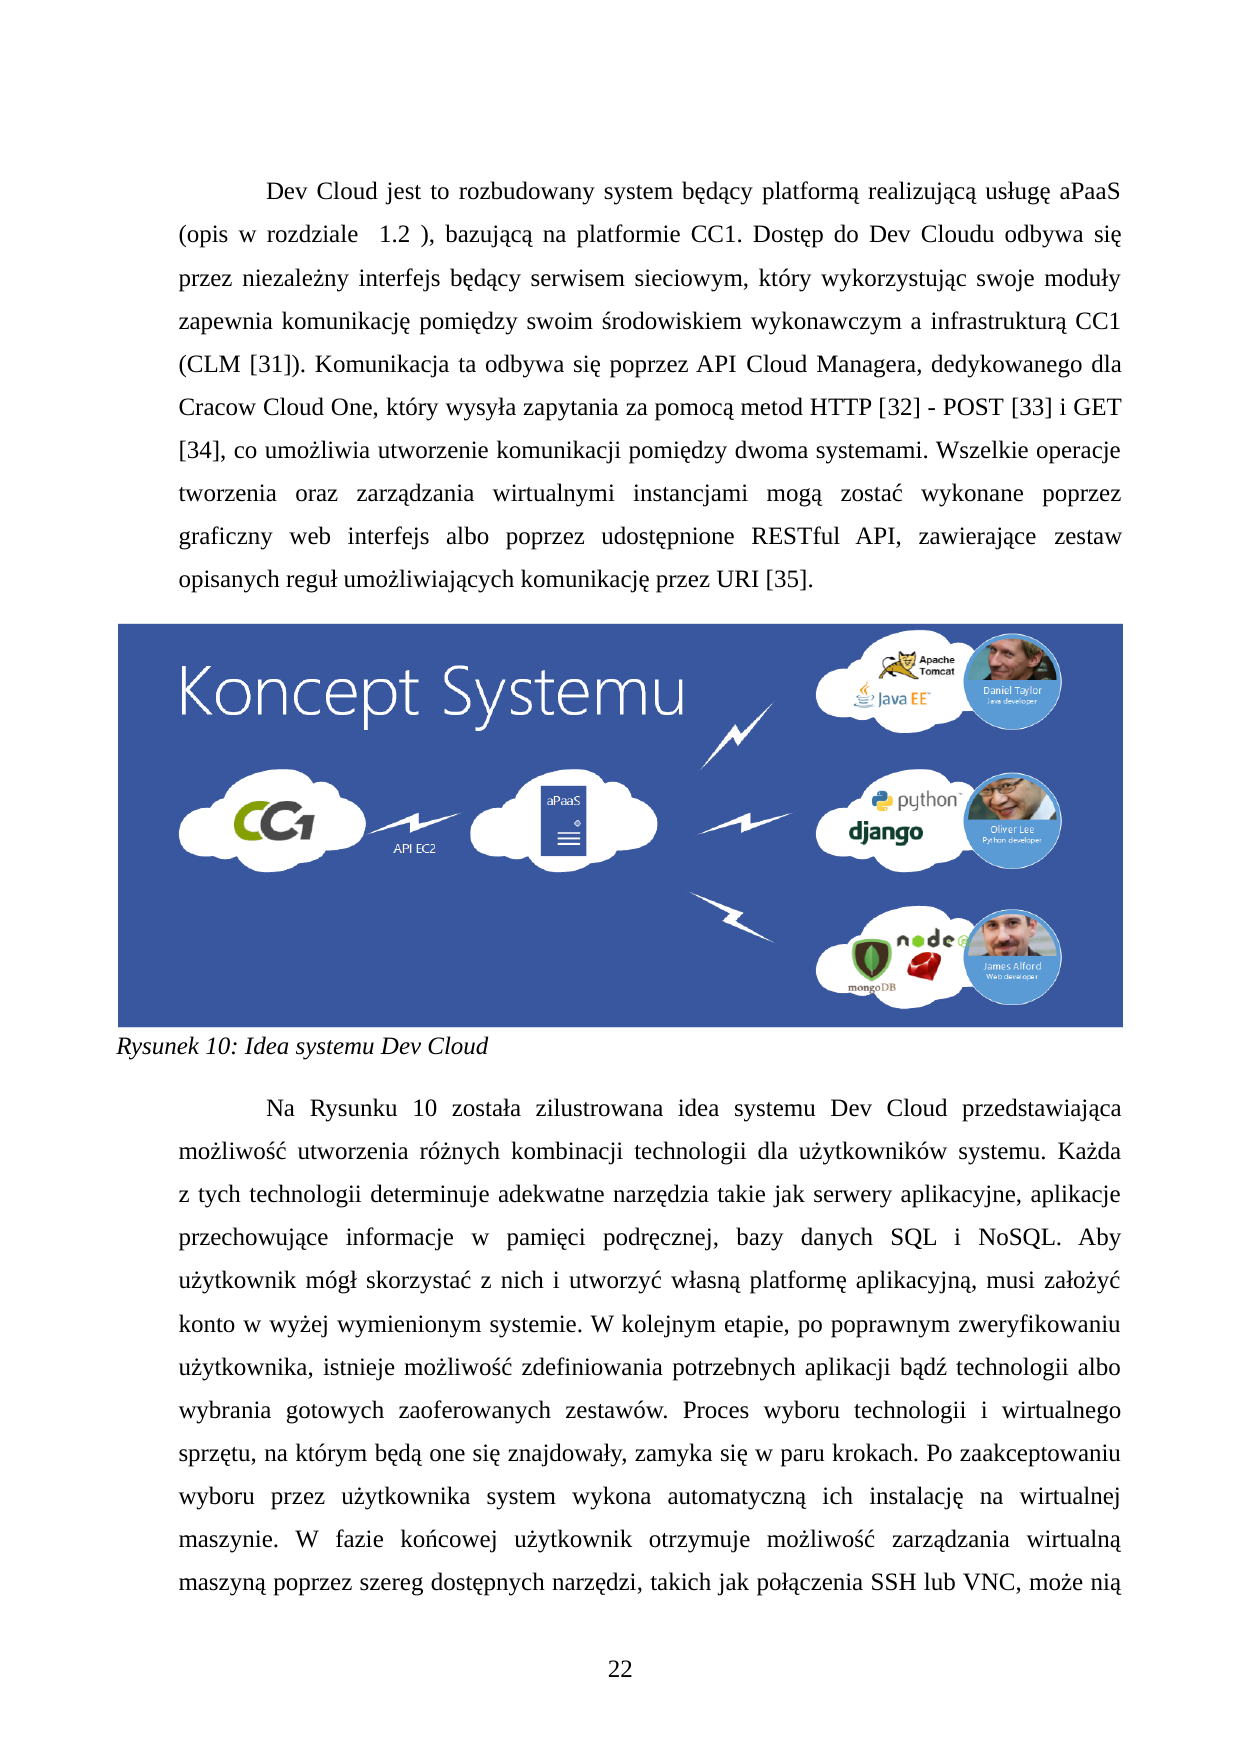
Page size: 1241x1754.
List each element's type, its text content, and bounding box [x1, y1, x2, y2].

text Rysunek 10: Idea systemu Dev Cloud [116, 1028, 1123, 1060]
text [116, 1060, 1123, 1079]
text Na Rysunku 10 została zilustrowana idea systemu Dev Cloud przedstawiająca możliwość utworzenia różnych kombinacji technologii dla użytkowników systemu. Każda z tych technologii determinuje adekwatne narzędzia takie jak serwery aplikacyjne, aplikacje przechowujące informacje w pamięci podręcznej, bazy danych SQL i NoSQL. Aby użytkownik mógł skorzystać z nich i utworzyć własną platformę aplikacyjną, musi założyć konto w wyżej wymienionym systemie. W kolejnym etapie, po poprawnym zweryfikowaniu użytkownika, istnieje możliwość zdefiniowania potrzebnych aplikacji bądź technologii albo wybrania gotowych zaoferowanych zestawów. Proces wyboru technologii i wirtualnego sprzętu, na którym będą one się znajdowały, zamyka się w paru krokach. Po zaakceptowaniu wyboru przez użytkownika system wykona automatyczną ich instalację na wirtualnej maszynie. W fazie końcowej użytkownik otrzymuje możliwość zarządzania wirtualną maszyną poprzez szereg dostępnych narzędzi, takich jak połączenia SSH lub VNC, może nią [178, 1079, 1122, 1596]
picture [116, 622, 1123, 1028]
text Dev Cloud jest to rozbudowany system będący platformą realizującą usługę aPaaS (opis w rozdziale 1.2), bazującą na platformie CC1. Dostęp do Dev Cloudu odbywa się przez niezależny interfejs będący serwisem sieciowym, który wykorzystując swoje moduły zapewnia komunikację pomiędzy swoim środowiskiem wykonawczym a infrastrukturą CC1 (CLM [31]). Komunikacja ta odbywa się poprzez API Cloud Managera, dedykowanego dla Cracow Cloud One, który wysyła zapytania za pomocą metod HTTP [32] - POST [33] i GET [34], co umożliwia utworzenie komunikacji pomiędzy dwoma systemami. Wszelkie operacje tworzenia oraz zarządzania wirtualnymi instancjami mogą zostać wykonane poprzez graficzny web interfejs albo poprzez udostępnione RESTful API, zawierające zestaw opisanych reguł umożliwiających komunikację przez URI [35]. [178, 176, 1122, 593]
